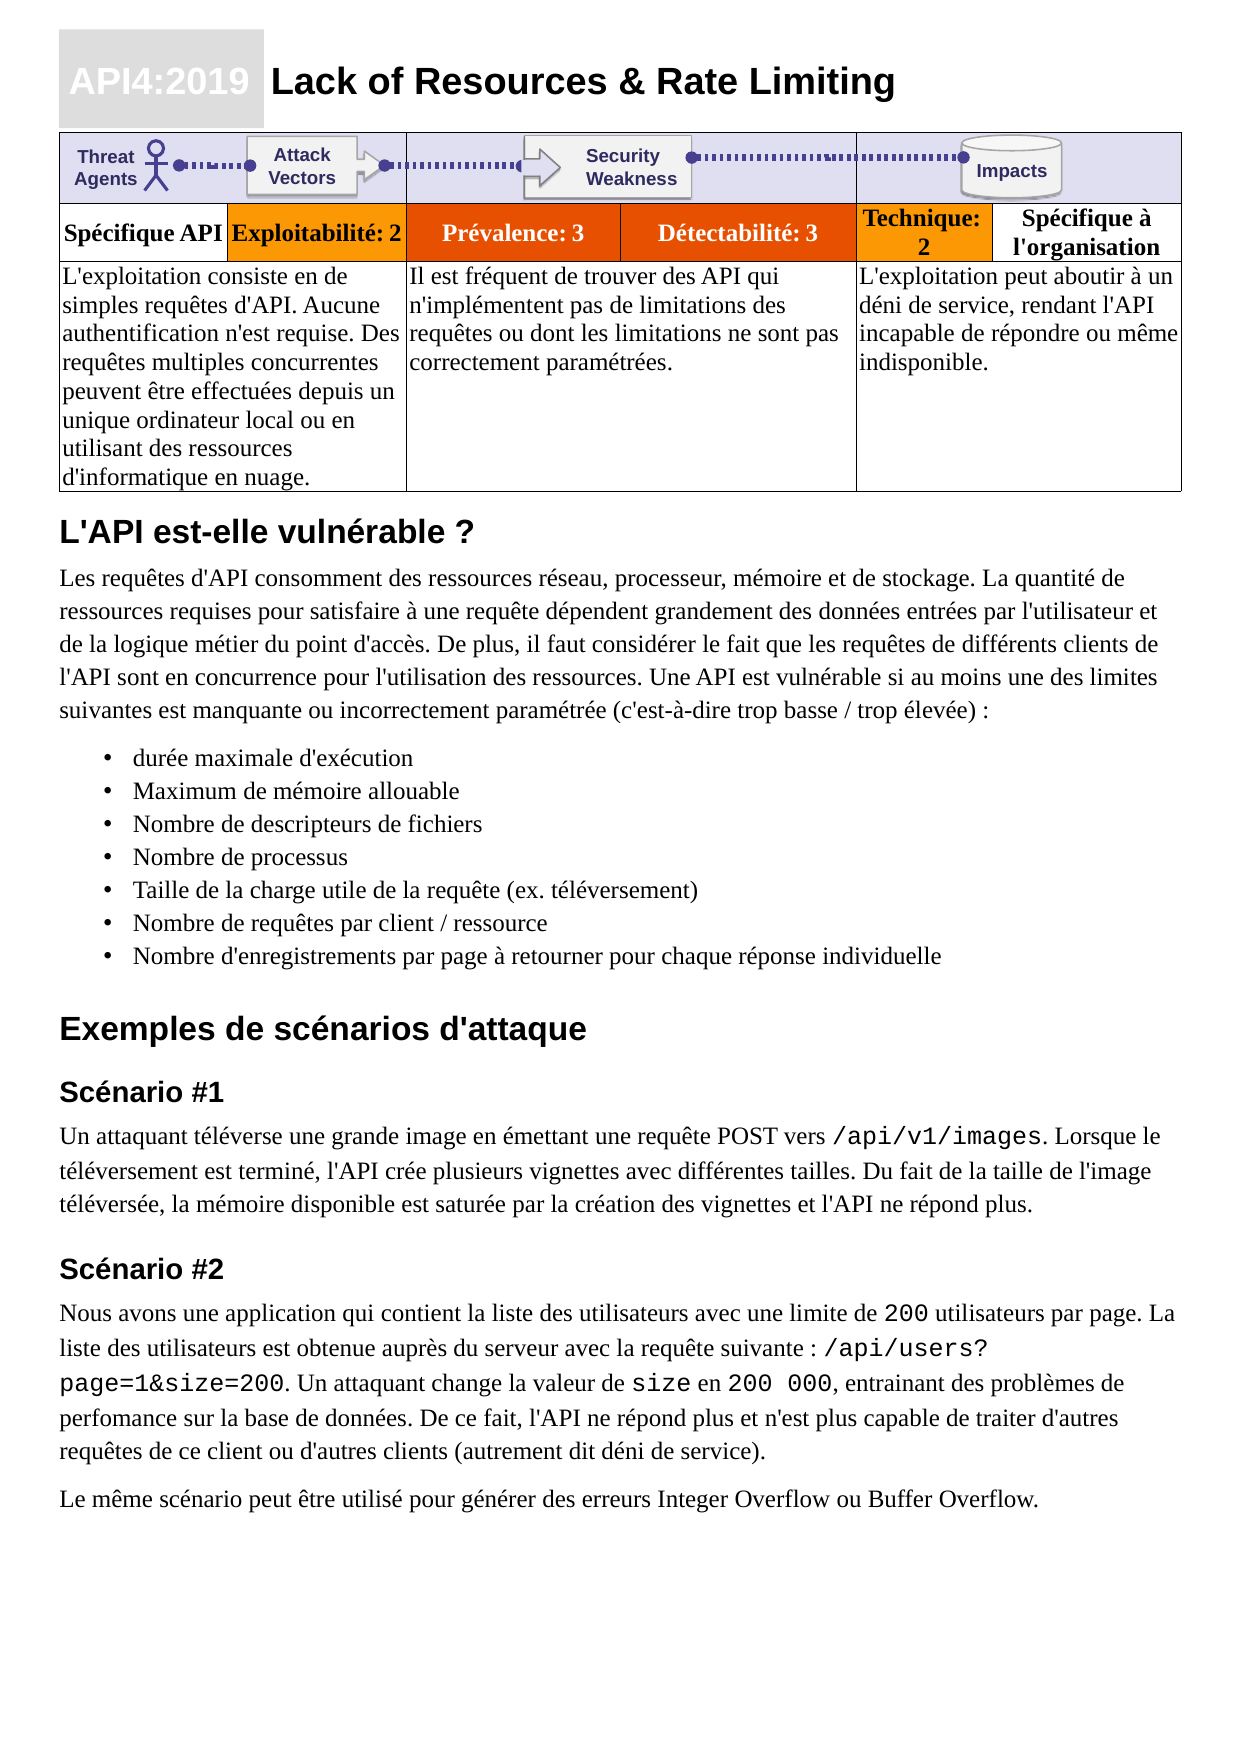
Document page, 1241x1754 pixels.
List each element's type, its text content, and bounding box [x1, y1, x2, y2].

table_cell Détectabilité: 3 [621, 204, 856, 261]
table_cell Exploitabilité: 2 [228, 204, 406, 261]
table_cell Spécifique à l'organisation [993, 204, 1181, 261]
list Nombre d'enregistrements par page à retourner pour chaque réponse individuelle [103, 941, 1181, 969]
table_header [992, 133, 1181, 203]
list Maximum de mémoire allouable [103, 776, 1181, 804]
table_cell L'exploitation consiste en de simples requêtes d'API. Aucune authentification n'est requise. Des requêtes multiples concurrentes peuvent être effectuées depuis un unique ordinateur local ou en utilisant des ressources d'informatique en nuage. [60, 262, 406, 491]
text Les requêtes d'API consomment des ressources réseau, processeur, mémoire et de stockage. La quantité de ressources requises pour satisfaire à une requête dépendent grandement des données entrées par l'utilisateur et de la logique métier du point d'accès. De plus, il faut considérer le fait que les requêtes de différents clients de l'API sont en concurrence pour l'utilisation des ressources. Une API est vulnérable si au moins une des limites suivantes est manquante ou incorrectement paramétrée (c'est-à-dire trop basse / trop élevée) : [59, 563, 1181, 724]
list Nombre de descripteurs de fichiers [103, 809, 1181, 837]
subtitle Exemples de scénarios d'attaque [59, 1009, 1181, 1048]
subtitle Scénario #2 [59, 1252, 1181, 1285]
table_header [407, 133, 620, 203]
table_cell Spécifique API [60, 204, 227, 261]
table_cell Prévalence: 3 [407, 204, 620, 261]
table_cell L'exploitation peut aboutir à un déni de service, rendant l'API incapable de répondre ou même indisponible. [857, 262, 1181, 491]
table_cell Il est fréquent de trouver des API qui n'implémentent pas de limitations des requêtes ou dont les limitations ne sont pas correctement paramétrées. [407, 262, 856, 491]
list Taille de la charge utile de la requête (ex. téléversement) [103, 875, 1181, 903]
list Nombre de processus [103, 842, 1181, 871]
list durée maximale d'exécution [103, 743, 1181, 771]
table_header [620, 133, 856, 203]
table_header [60, 133, 227, 203]
text Le même scénario peut être utilisé pour générer des erreurs Integer Overflow ou Buffer Overflow. [59, 1484, 1181, 1512]
table_cell Technique: 2 [857, 204, 992, 261]
table_header [857, 133, 992, 203]
text Un attaquant téléverse une grande image en émettant une requête POST vers /api/v1/images. Lorsque le téléversement est terminé, l'API crée plusieurs vignettes avec différentes tailles. Du fait de la taille de l'image téléversée, la mémoire disponible est saturée par la création des vignettes et l'API ne répond plus. [59, 1121, 1181, 1218]
table_header [227, 133, 406, 203]
list Nombre de requêtes par client / ressource [103, 908, 1181, 937]
text Nous avons une application qui contient la liste des utilisateurs avec une limite de 200 utilisateurs par page. La liste des utilisateurs est obtenue auprès du serveur avec la requête suivante : /api/users?page=1&size=200. Un attaquant change la valeur de size en 200 000, entrainant des problèmes de perfomance sur la base de données. De ce fait, l'API ne répond plus et n'est plus capable de traiter d'autres requêtes de ce client ou d'autres clients (autrement dit déni de service). [59, 1298, 1181, 1465]
subtitle Scénario #1 [59, 1075, 1181, 1109]
subtitle L'API est-elle vulnérable ? [59, 512, 1181, 551]
